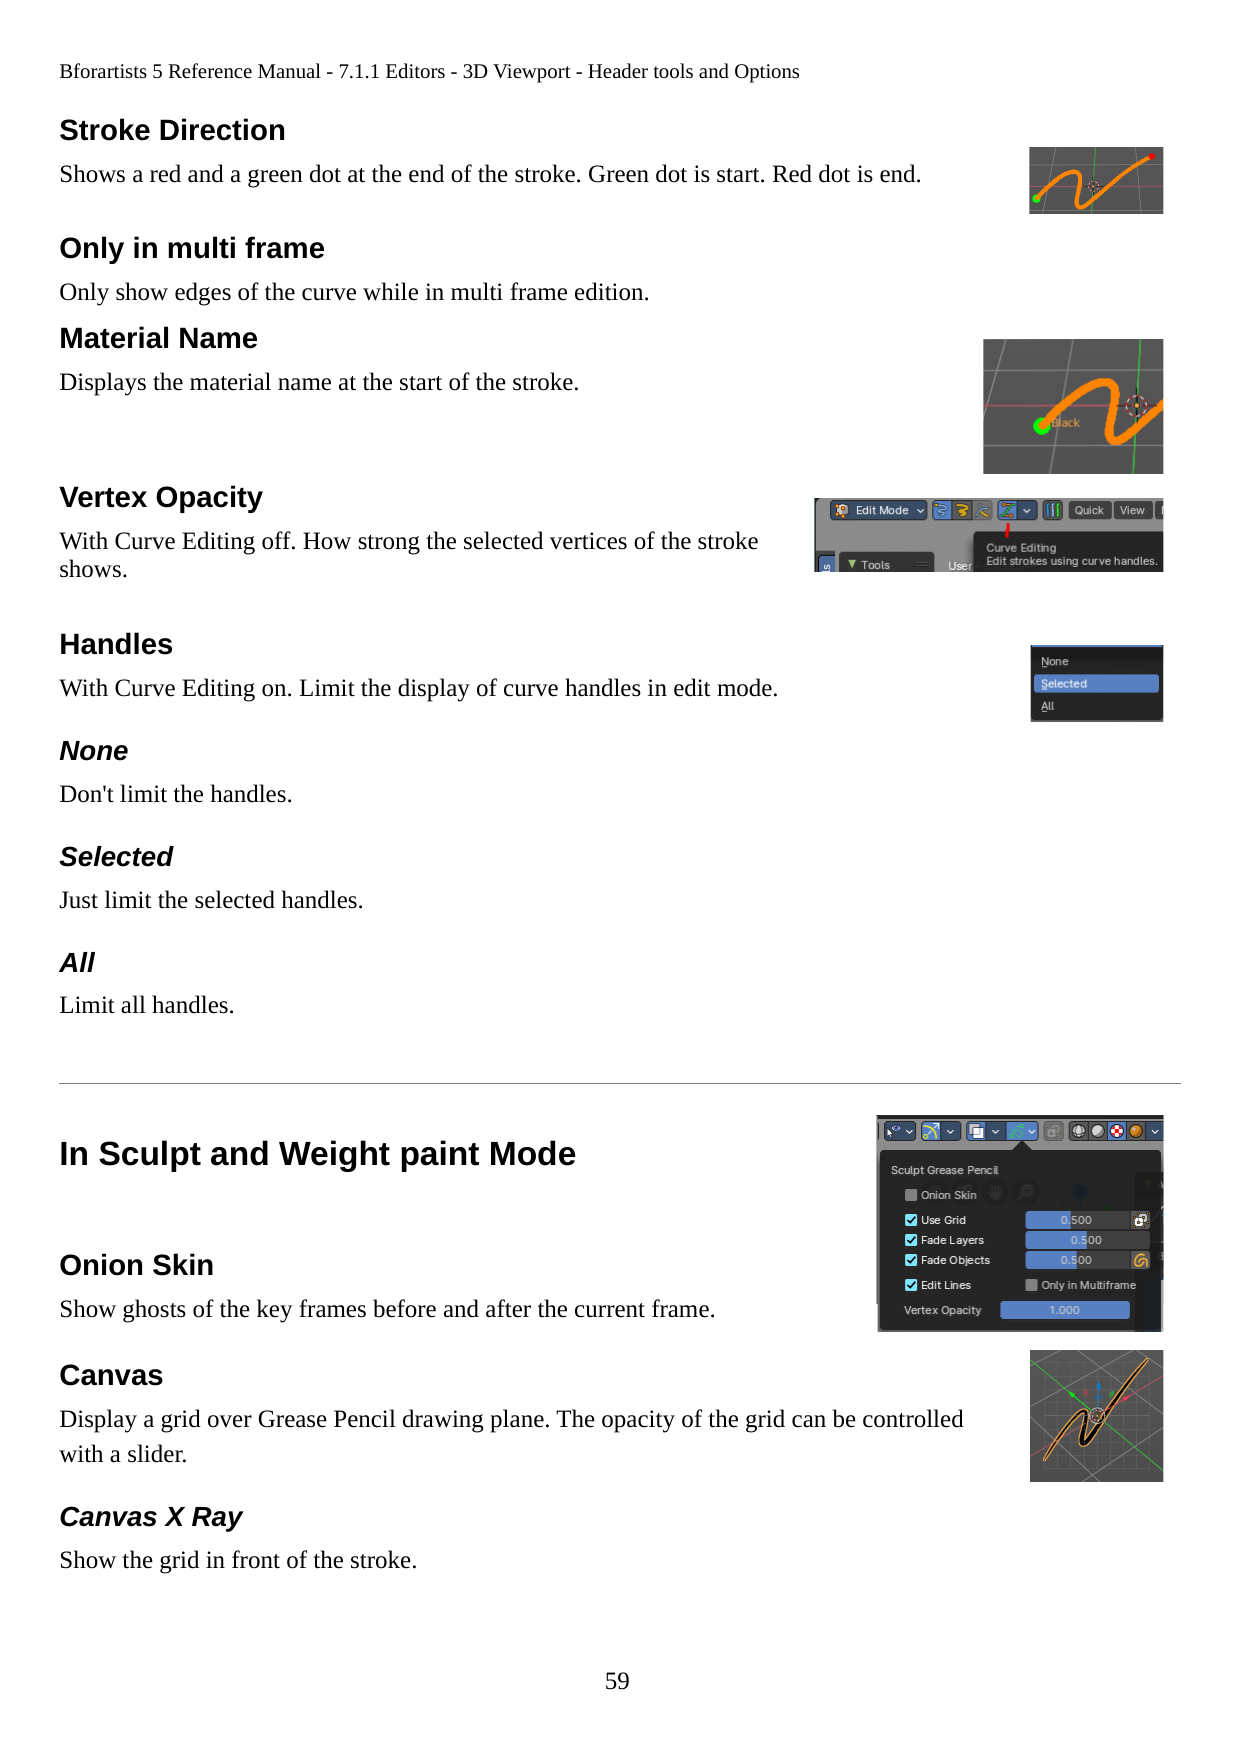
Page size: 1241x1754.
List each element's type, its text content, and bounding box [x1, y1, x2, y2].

text With Curve Editing on. Limit the display of curve handles in edit mode. [59, 673, 1030, 702]
subtitle Canvas X Ray [59, 1500, 1181, 1532]
subtitle Selected [59, 840, 1181, 872]
subtitle All [59, 946, 1181, 978]
text Show ghosts of the key frames before and after the current frame. [59, 1294, 877, 1323]
text Show the grid in front of the stroke. [59, 1545, 1181, 1573]
subtitle Material Name [59, 321, 1181, 354]
text Shows a red and a green dot at the end of the stroke. Green dot is start. Red dot is end. [59, 159, 1029, 188]
picture [814, 498, 1164, 572]
text Displays the material name at the start of the stroke. [59, 367, 983, 396]
text Don't limit the handles. [59, 779, 1181, 807]
picture [876, 1115, 1164, 1332]
subtitle In Sculpt and Weight paint Mode [59, 1133, 876, 1172]
subtitle [1164, 1358, 1181, 1392]
picture [983, 339, 1164, 474]
subtitle None [59, 734, 1181, 766]
text Limit all handles. [59, 991, 1181, 1019]
subtitle Onion Skin [59, 1248, 876, 1282]
subtitle Only in multi frame [59, 231, 1181, 265]
subtitle Canvas [59, 1358, 1030, 1392]
subtitle [1164, 1133, 1181, 1172]
picture [1029, 147, 1164, 214]
text Only show edges of the curve while in multi frame edition. [59, 277, 1181, 306]
text With Curve Editing off. How strong the selected vertices of the stroke shows. [59, 526, 1181, 583]
subtitle Stroke Direction [59, 113, 1181, 146]
text Display a grid over Grease Pencil drawing plane. The opacity of the grid can be controlled with a slider. [59, 1404, 1030, 1468]
picture [1030, 645, 1164, 722]
picture [1030, 1350, 1164, 1482]
subtitle [1164, 1248, 1181, 1282]
subtitle Vertex Opacity [59, 479, 1181, 513]
text Just limit the selected handles. [59, 885, 1181, 913]
subtitle Handles [59, 627, 1181, 660]
